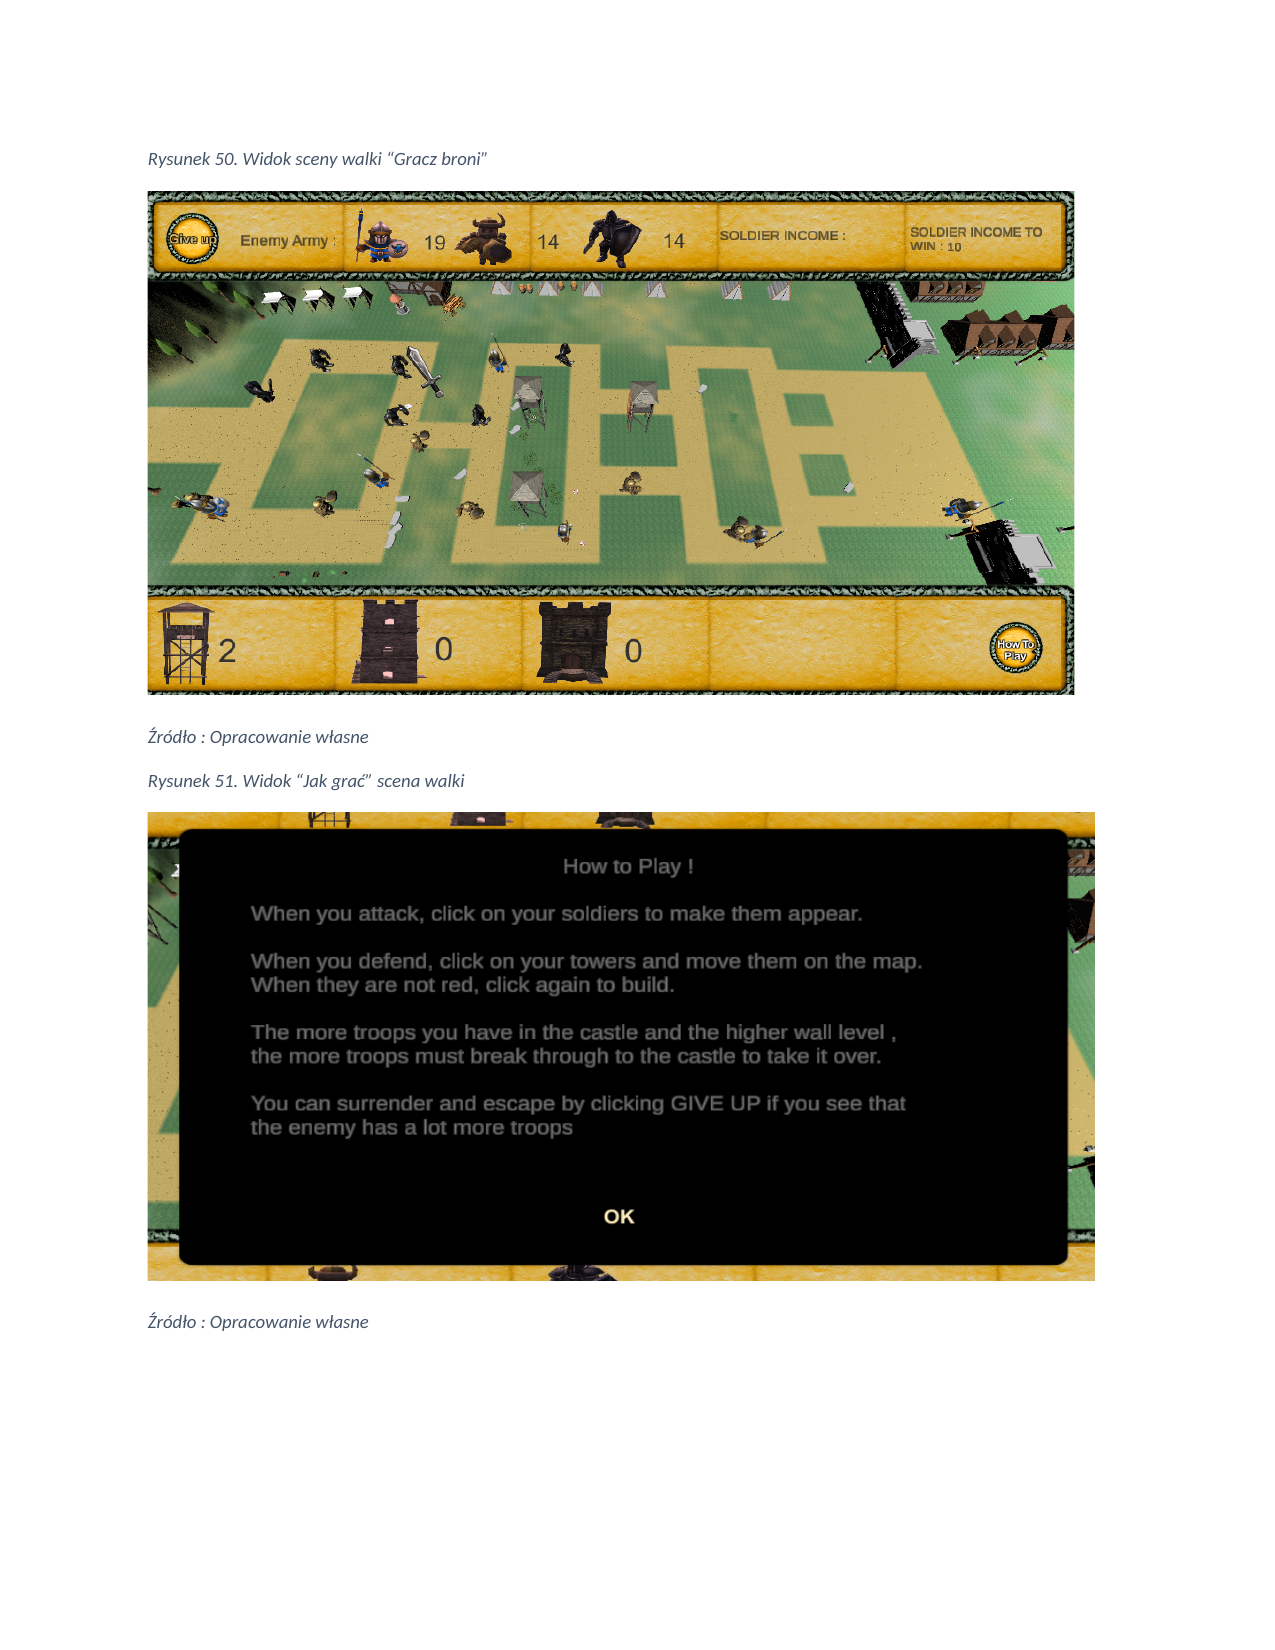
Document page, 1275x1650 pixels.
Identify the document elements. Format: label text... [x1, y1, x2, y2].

text Rysunek 51. Widok “Jak grać” scena walki [148, 769, 1127, 792]
text Źródło : Opracowanie własne [148, 1311, 1127, 1334]
text Rysunek 50. Widok sceny walki “Gracz broni” [148, 148, 1127, 171]
text Źródło : Opracowanie własne [148, 725, 1127, 748]
